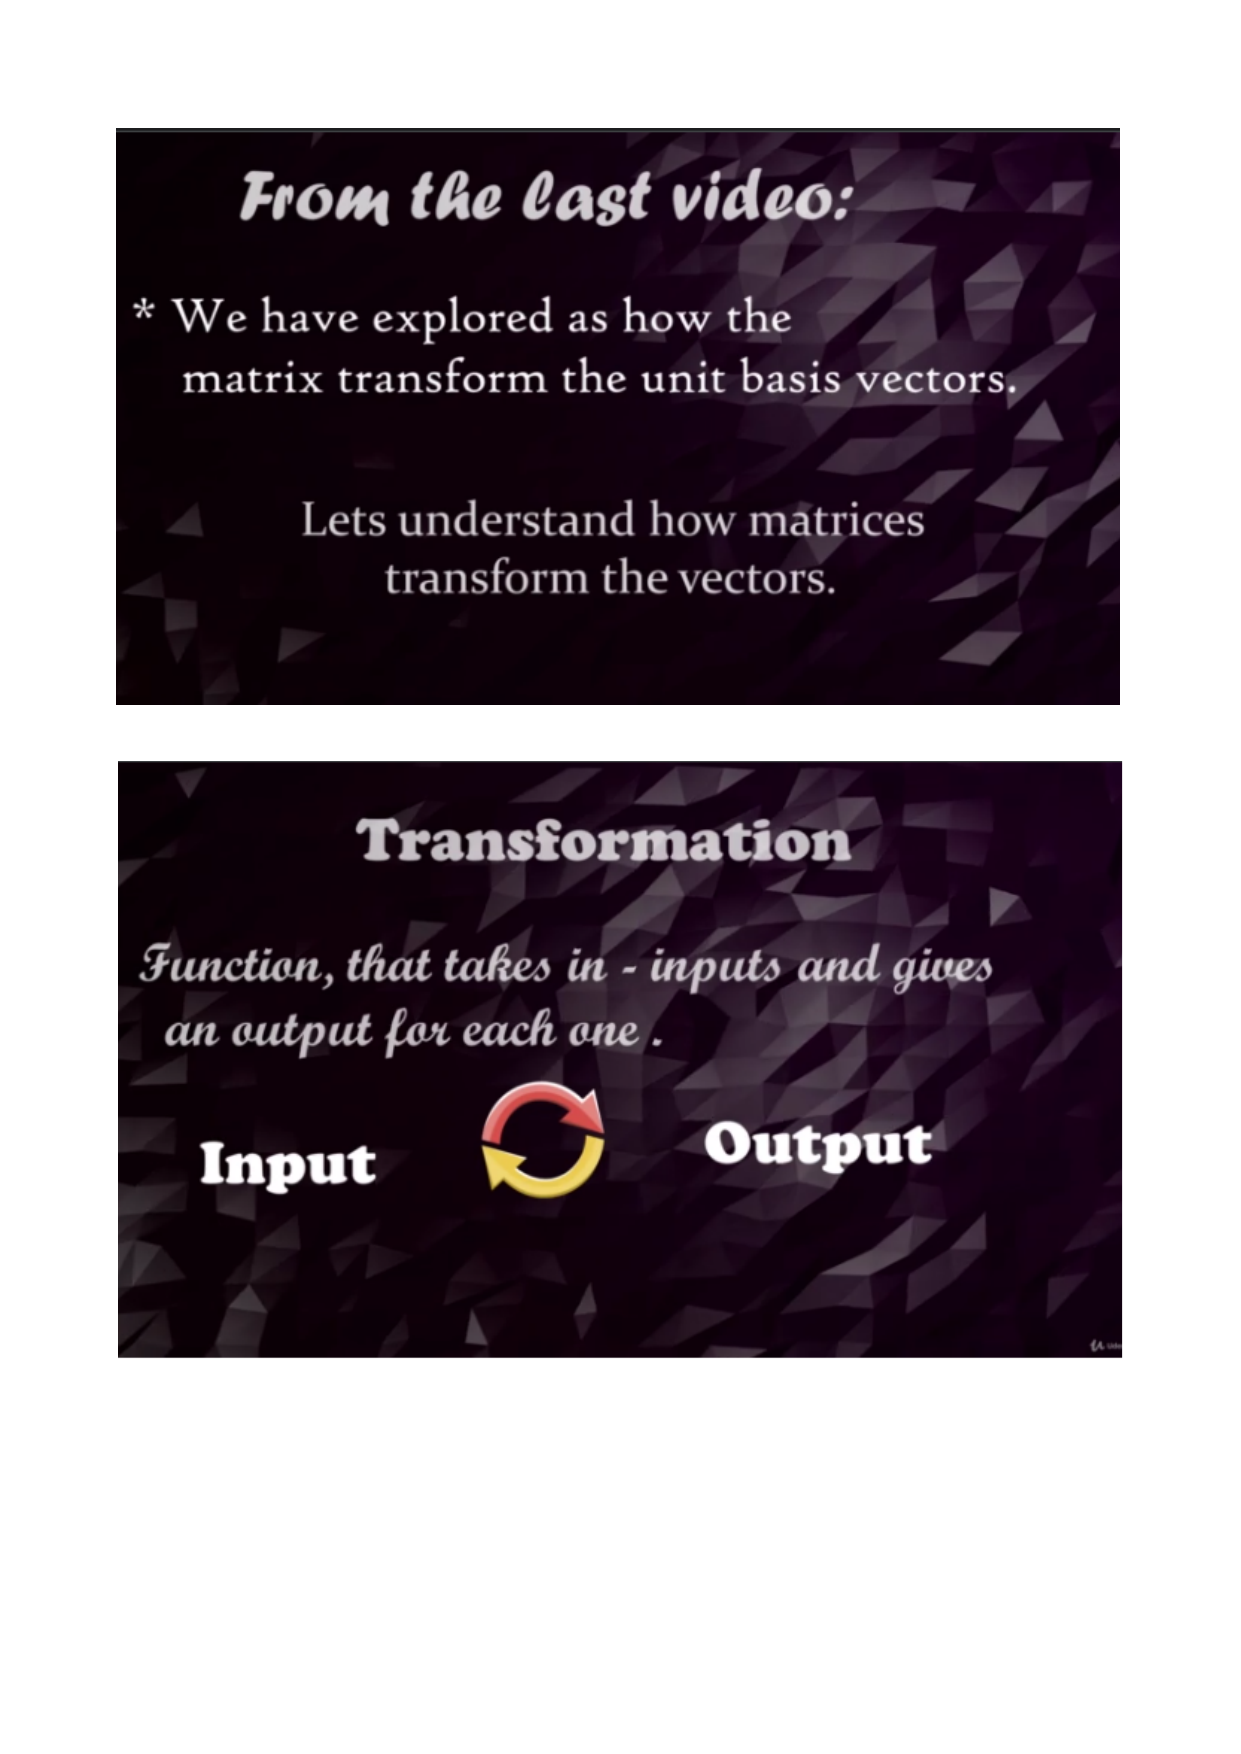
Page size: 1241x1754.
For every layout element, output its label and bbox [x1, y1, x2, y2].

picture [118, 761, 1123, 1367]
picture [116, 128, 1120, 705]
